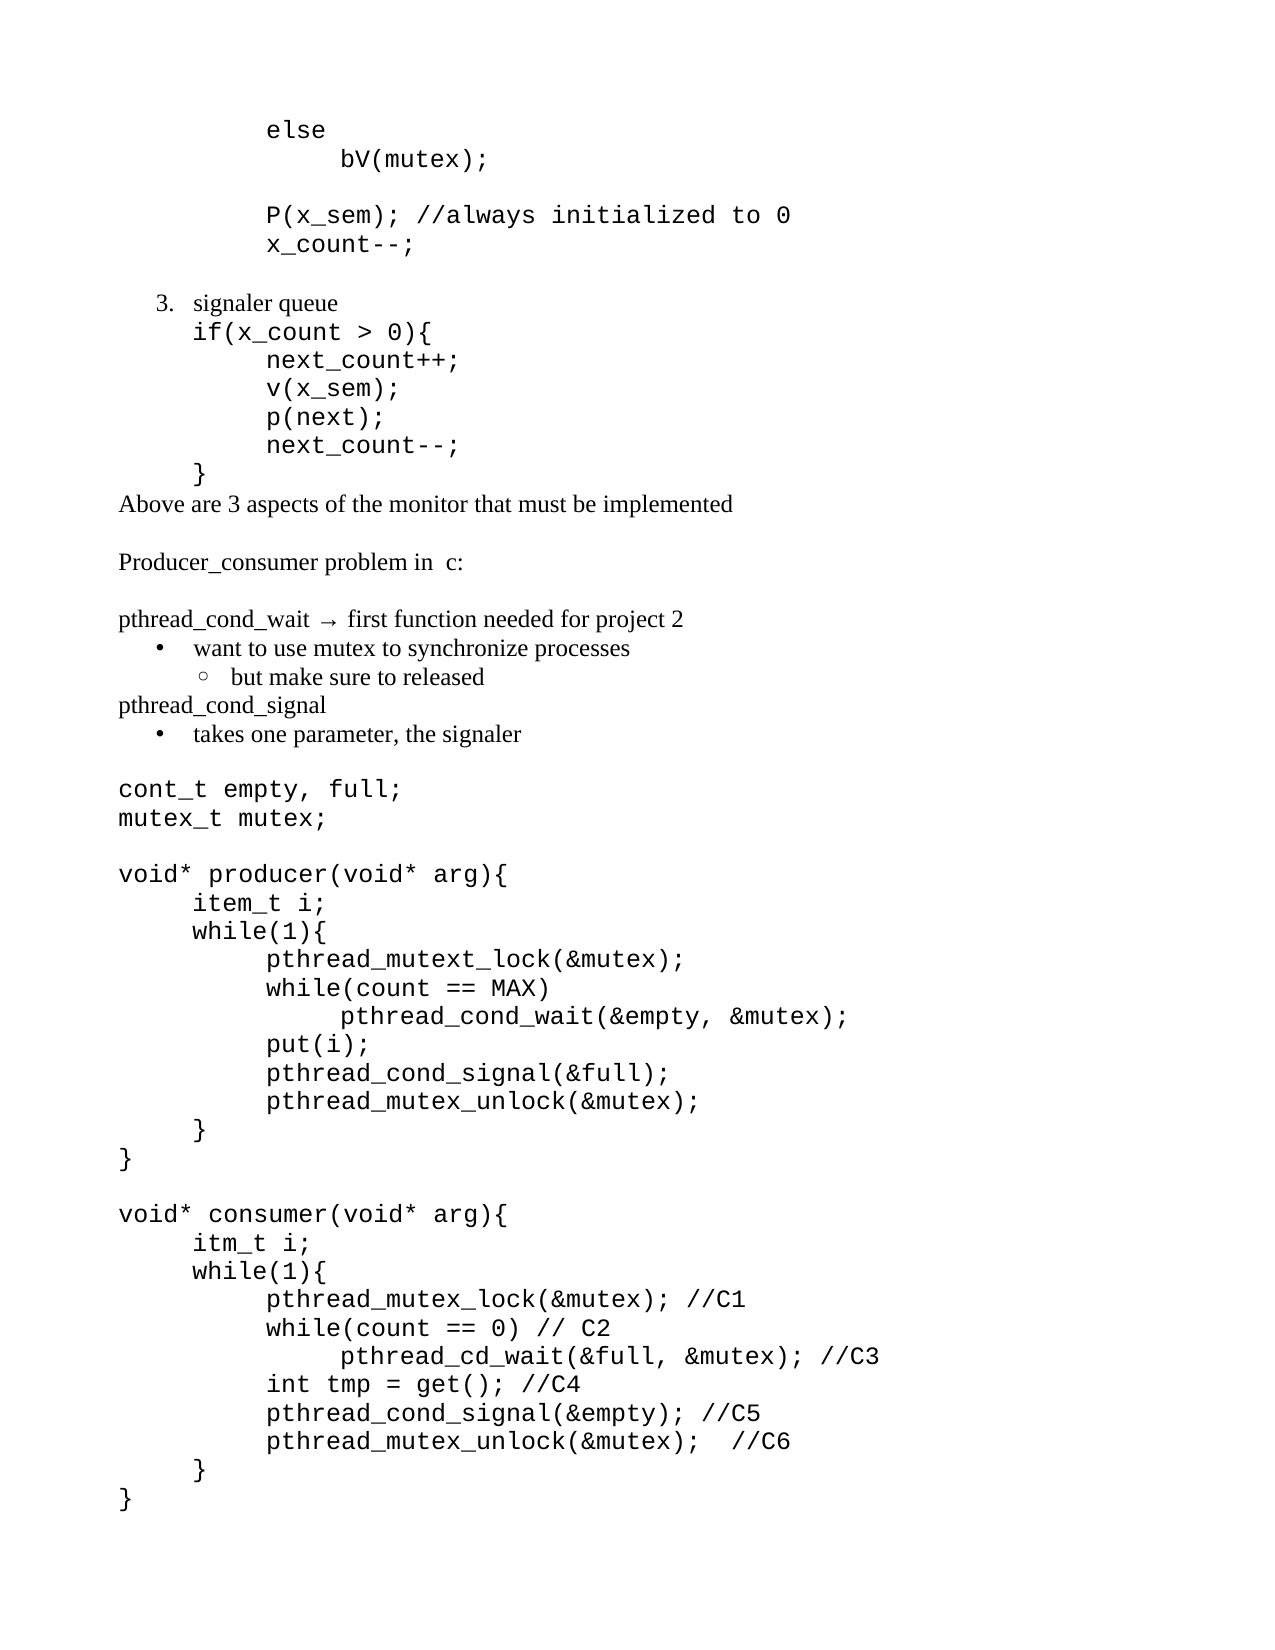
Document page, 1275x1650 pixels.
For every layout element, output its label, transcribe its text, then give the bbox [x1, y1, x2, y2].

text pthread_mutex_unlock(&mutex); [118, 1088, 1157, 1117]
text } [118, 1117, 1157, 1145]
text pthread_cond_signal(&empty); //C5 [118, 1400, 1157, 1428]
text else [118, 118, 1157, 146]
list takes one parameter, the signaler [156, 719, 1157, 748]
text itm_t i; [118, 1230, 1157, 1258]
list want to use mutex to synchronize processes [156, 633, 1157, 662]
text while(1){ [118, 1258, 1157, 1287]
text P(x_sem); //always initialized to 0 [118, 203, 1157, 231]
text next_count++; [118, 348, 1157, 376]
text Above are 3 aspects of the monitor that must be implemented [118, 489, 1157, 518]
text pthread_mutex_unlock(&mutex); //C6 [118, 1428, 1157, 1457]
text pthread_mutext_lock(&mutex); [118, 947, 1157, 975]
text x_count--; [118, 231, 1157, 260]
text put(i); [118, 1032, 1157, 1060]
text cont_t empty, full; [118, 777, 1157, 805]
text if(x_count > 0){ [118, 317, 1157, 348]
text pthread_cond_signal [118, 691, 1157, 719]
text while(count == MAX) [118, 975, 1157, 1003]
list signaler queue [156, 288, 1157, 317]
text v(x_sem); [118, 376, 1157, 404]
text } [118, 461, 1157, 489]
text pthread_cd_wait(&full, &mutex); //C3 [118, 1343, 1157, 1372]
text while(count == 0) // C2 [118, 1315, 1157, 1343]
text item_t i; [118, 890, 1157, 918]
text Producer_consumer problem in c: [118, 547, 1157, 576]
text int tmp = get(); //C4 [118, 1372, 1157, 1400]
text pthread_mutex_lock(&mutex); //C1 [118, 1287, 1157, 1315]
list but make sure to released [193, 662, 1157, 691]
text } [118, 1457, 1157, 1485]
text while(1){ [118, 918, 1157, 947]
text next_count--; [118, 433, 1157, 461]
text pthread_cond_signal(&full); [118, 1060, 1157, 1088]
text void* producer(void* arg){ [118, 862, 1157, 890]
text pthread_cond_wait → first function needed for project 2 [118, 604, 1157, 633]
text pthread_cond_wait(&empty, &mutex); [118, 1003, 1157, 1032]
text bV(mutex); [118, 146, 1157, 175]
text } [118, 1145, 1157, 1173]
text mutex_t mutex; [118, 805, 1157, 833]
text void* consumer(void* arg){ [118, 1202, 1157, 1230]
text p(next); [118, 404, 1157, 433]
text } [118, 1485, 1157, 1513]
